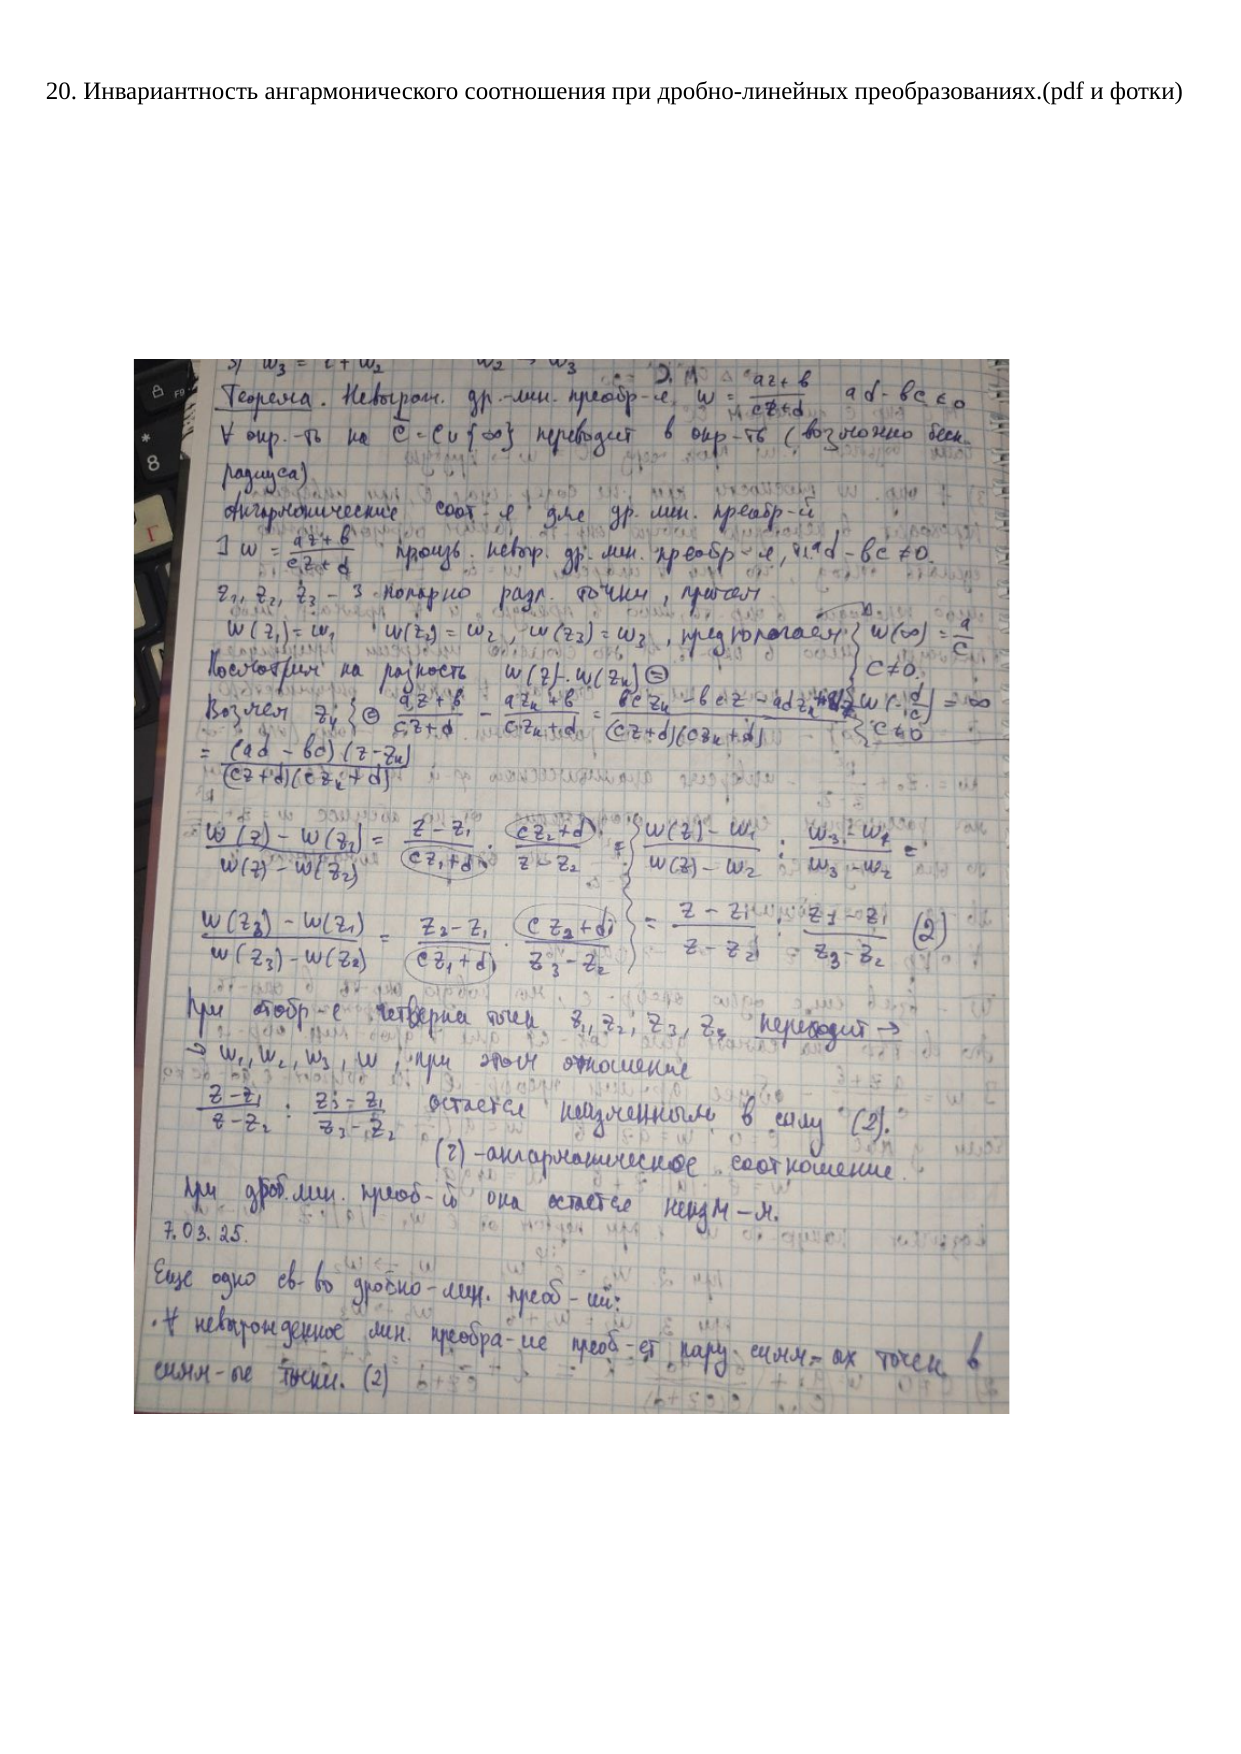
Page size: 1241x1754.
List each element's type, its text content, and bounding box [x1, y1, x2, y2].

picture [133, 359, 1010, 1414]
text 20. Инвариантность ангармонического соотношения при дробно-линейных преобразованиях.(pdf и фотки) [46, 76, 1209, 134]
